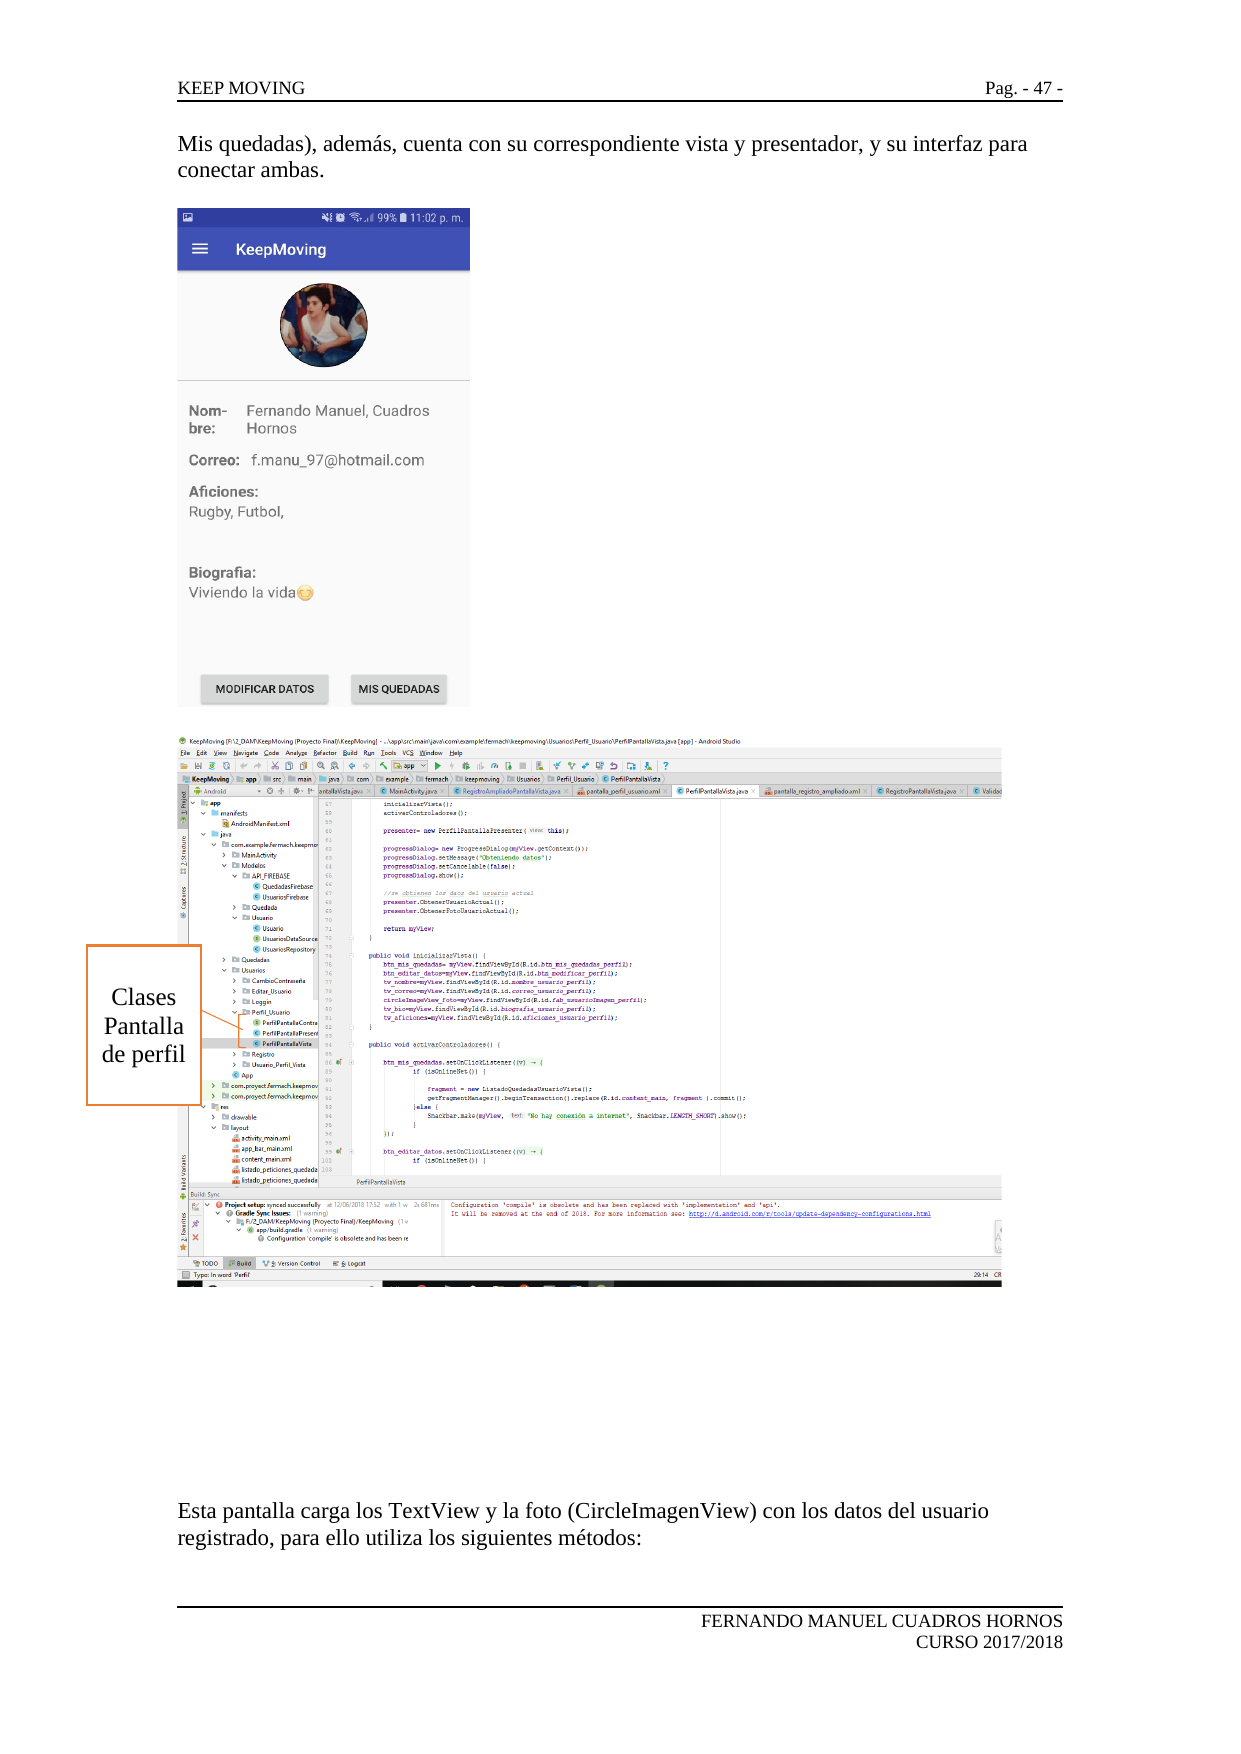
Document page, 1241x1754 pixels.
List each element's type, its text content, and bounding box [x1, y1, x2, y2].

text Mis quedadas), además, cuenta con su correspondiente vista y presentador, y su interfaz para conectar ambas. [177, 130, 1063, 183]
text Esta pantalla carga los TextView y la foto (CircleImagenView) con los datos del usuario registrado, para ello utiliza los siguientes métodos: [177, 1497, 1063, 1550]
